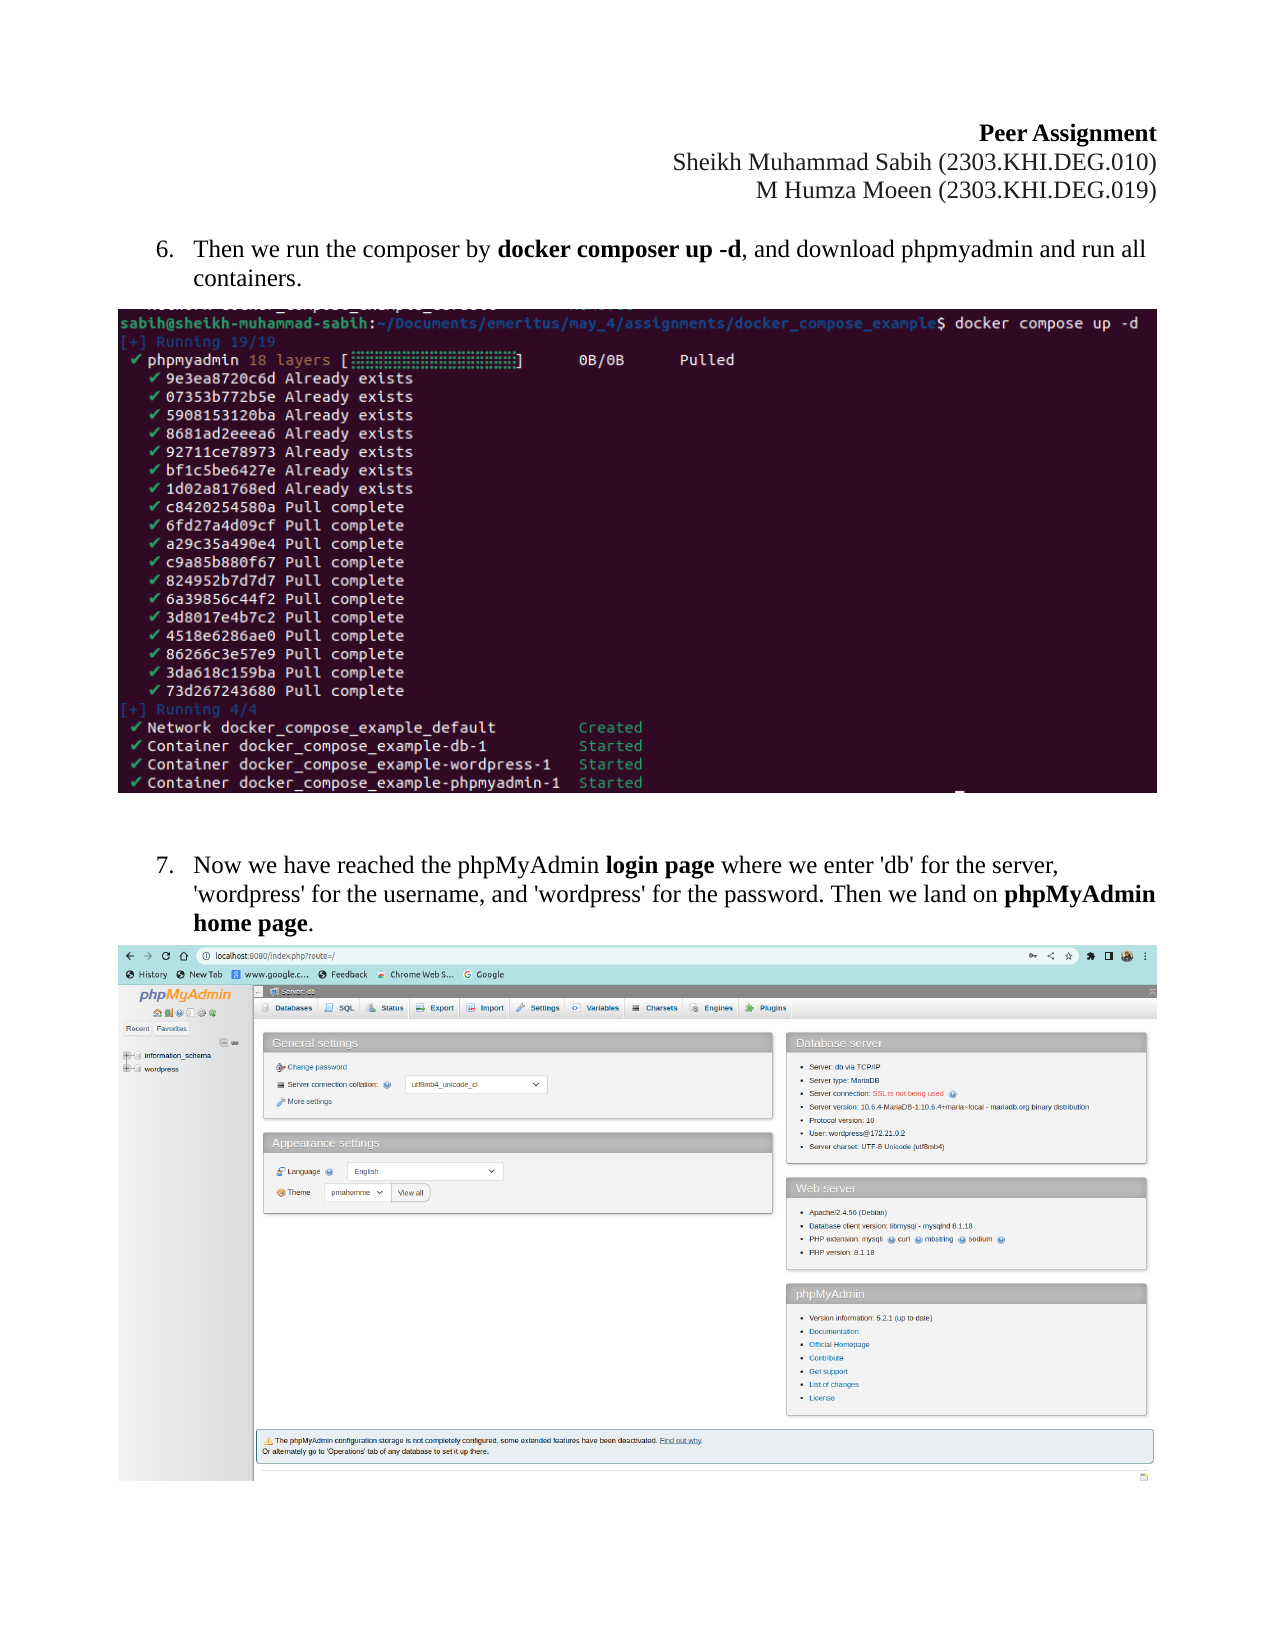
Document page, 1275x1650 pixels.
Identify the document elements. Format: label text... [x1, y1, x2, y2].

list Now we have reached the phpMyAdmin login page where we enter 'db' for the server, 'wordpress' for the username, and 'wordpress' for the password. Then we land on phpMyAdmin home page. [156, 850, 1157, 936]
picture [118, 309, 1157, 793]
list Then we run the composer by docker composer up -d, and download phpmyadmin and run all containers. [156, 234, 1157, 291]
picture [118, 945, 1157, 1481]
